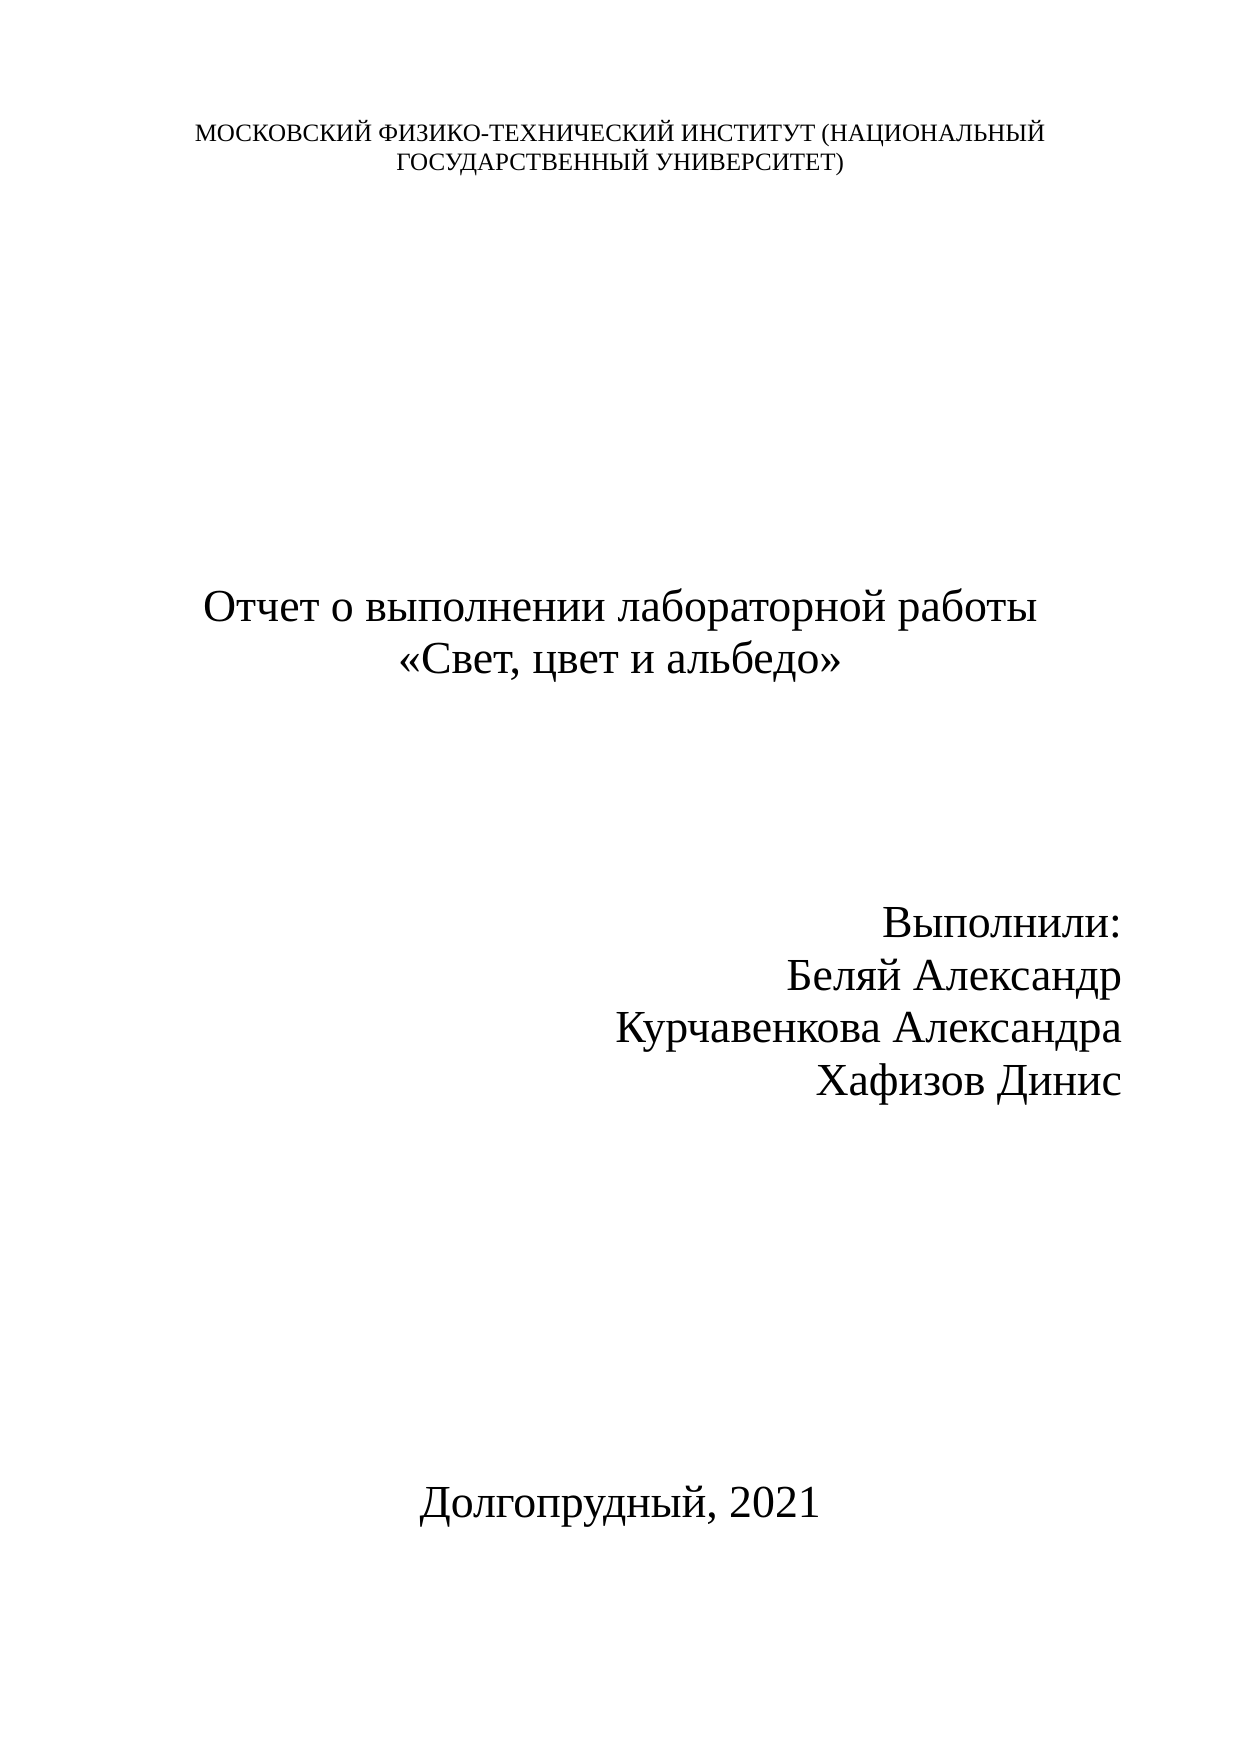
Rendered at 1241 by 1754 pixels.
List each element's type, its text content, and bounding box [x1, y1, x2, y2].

text МОСКОВСКИЙ ФИЗИКО-ТЕХНИЧЕСКИЙ ИНСТИТУТ (НАЦИОНАЛЬНЫЙ ГОСУДАРСТВЕННЫЙ УНИВЕРСИТЕТ) [118, 118, 1122, 176]
text Долгопрудный, 2021 [118, 1474, 1122, 1527]
text Курчавенкова Александра [118, 1000, 1122, 1052]
text «Свет, цвет и альбедо» [118, 631, 1122, 683]
text Выполнили: [118, 894, 1122, 947]
text Беляй Александр [118, 947, 1122, 1000]
text Хафизов Динис [118, 1052, 1122, 1105]
text Отчет о выполнении лабораторной работы [118, 578, 1122, 631]
